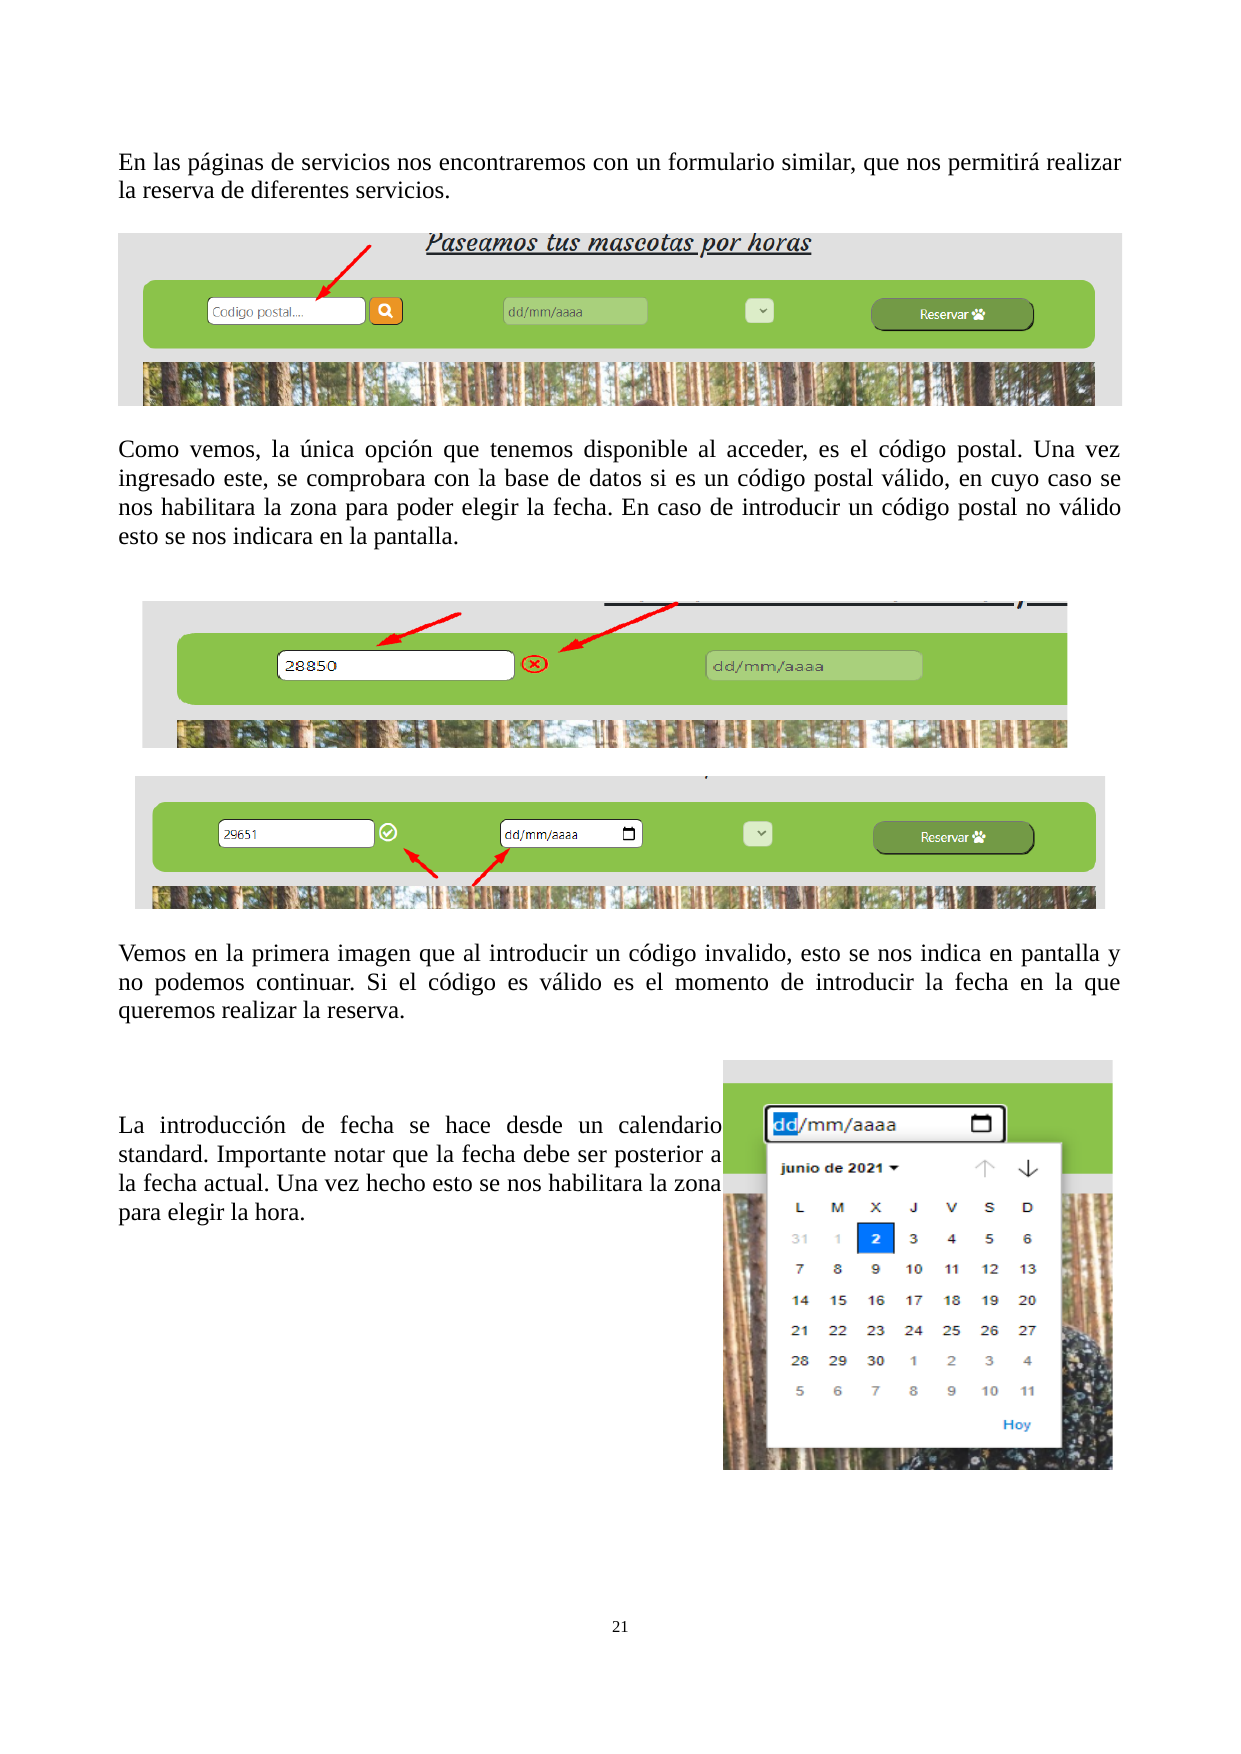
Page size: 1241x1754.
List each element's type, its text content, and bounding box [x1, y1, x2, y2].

text Vemos en la primera imagen que al introducir un código invalido, esto se nos indica en pantalla y no podemos continuar. Si el código es válido es el momento de introducir la fecha en la que queremos realizar la reserva. [118, 938, 1122, 1024]
picture [142, 601, 1068, 748]
picture [118, 233, 1123, 406]
text La introducción de fecha se hace desde un calendario standard. Importante notar que la fecha debe ser posterior a la fecha actual. Una vez hecho esto se nos habilitara la zona para elegir la hora. [118, 1110, 723, 1225]
text Como vemos, la única opción que tenemos disponible al acceder, es el código postal. Una vez ingresado este, se comprobara con la base de datos si es un código postal válido, en cuyo caso se nos habilitara la zona para poder elegir la fecha. En caso de introducir un código postal no válido esto se nos indicara en la pantalla. [118, 434, 1122, 549]
text En las páginas de servicios nos encontraremos con un formulario similar, que nos permitirá realizar la reserva de diferentes servicios. [118, 147, 1122, 204]
picture [723, 1060, 1113, 1470]
picture [135, 776, 1106, 909]
